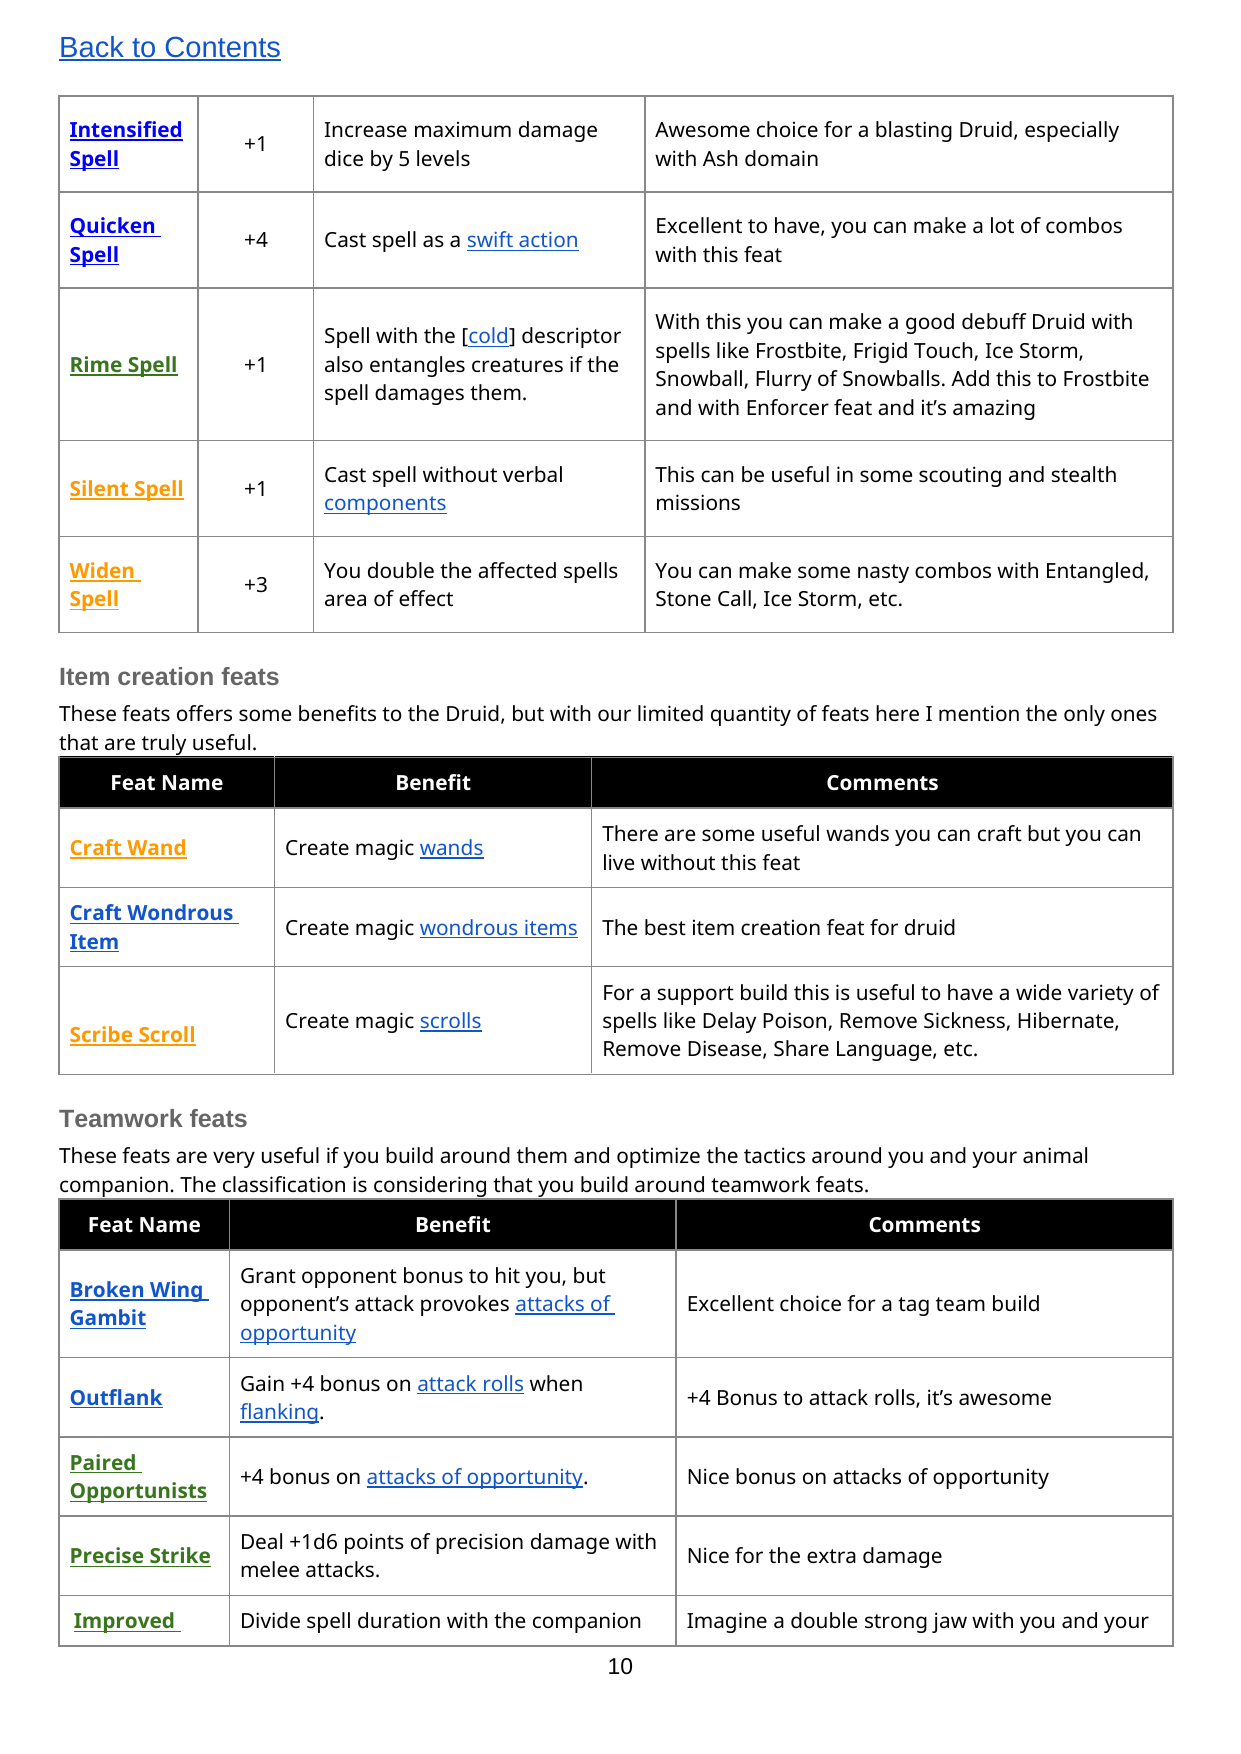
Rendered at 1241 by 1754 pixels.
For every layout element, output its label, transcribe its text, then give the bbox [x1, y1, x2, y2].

table_cell +1 [199, 441, 313, 536]
table_cell Excellent to have, you can make a lot of combos with this feat [646, 193, 1172, 287]
table_cell +1 [199, 289, 313, 440]
table_cell Create magic wands [275, 809, 591, 886]
table_cell Craft Wondrous Item [60, 888, 274, 966]
table_cell Broken Wing Gambit [60, 1251, 229, 1357]
table_cell +4 [199, 193, 313, 287]
table_header Benefit [230, 1200, 675, 1249]
table_header Comments [592, 758, 1172, 807]
subtitle Item creation feats [59, 662, 1181, 691]
table_cell Paired Opportunists [60, 1438, 229, 1515]
text These feats are very useful if you build around them and optimize the tactics around you and your animal companion. The classification is considering that you build around teamwork feats. [59, 1141, 1181, 1198]
table_cell Imagine a double strong jaw with you and your [677, 1596, 1172, 1645]
table_cell Quicken Spell [60, 193, 197, 287]
table_cell Scribe Scroll [60, 967, 274, 1073]
table_cell Rime Spell [60, 289, 197, 440]
table_cell +1 [199, 97, 313, 191]
table_cell Excellent choice for a tag team build [677, 1251, 1172, 1357]
table_cell Nice for the extra damage [677, 1517, 1172, 1594]
table_cell Deal +1d6 points of precision damage with melee attacks. [230, 1517, 675, 1594]
table_cell Cast spell as a swift action [314, 193, 644, 287]
table_cell Intensified Spell [60, 97, 197, 191]
table_cell +4 bonus on attacks of opportunity. [230, 1438, 675, 1515]
table_cell Precise Strike [60, 1517, 229, 1594]
table_cell Create magic wondrous items [275, 888, 591, 966]
text These feats offers some benefits to the Druid, but with our limited quantity of feats here I mention the only ones that are truly useful. [59, 699, 1181, 756]
table_header Feat Name [60, 1200, 229, 1249]
table_cell You double the affected spells area of effect [314, 537, 644, 632]
table_cell There are some useful wands you can craft but you can live without this feat [592, 809, 1172, 886]
table_cell Nice bonus on attacks of opportunity [677, 1438, 1172, 1515]
table_cell +3 [199, 537, 313, 632]
table_cell Grant opponent bonus to hit you, but opponent’s attack provokes attacks of opportunity [230, 1251, 675, 1357]
table_cell The best item creation feat for druid [592, 888, 1172, 966]
table_cell Silent Spell [60, 441, 197, 536]
subtitle Teamwork feats [59, 1104, 1181, 1133]
table_cell Gain +4 bonus on attack rolls when flanking. [230, 1358, 675, 1436]
table_header Feat Name [60, 758, 274, 807]
table_header Benefit [275, 758, 591, 807]
table_cell +4 Bonus to attack rolls, it’s awesome [677, 1358, 1172, 1436]
table_cell For a support build this is useful to have a wide variety of spells like Delay Poison, Remove Sickness, Hibernate, Remove Disease, Share Language, etc. [592, 967, 1172, 1073]
table_cell Spell with the [cold] descriptor also entangles creatures if the spell damages them. [314, 289, 644, 440]
table_cell Divide spell duration with the companion [230, 1596, 675, 1645]
table_cell Increase maximum damage dice by 5 levels [314, 97, 644, 191]
table_cell Create magic scrolls [275, 967, 591, 1073]
table_header Comments [677, 1200, 1172, 1249]
table_cell You can make some nasty combos with Entangled, Stone Call, Ice Storm, etc. [646, 537, 1172, 632]
table_cell Awesome choice for a blasting Druid, especially with Ash domain [646, 97, 1172, 191]
table_cell Craft Wand [60, 809, 274, 886]
table_cell Outflank [60, 1358, 229, 1436]
table_cell Widen Spell [60, 537, 197, 632]
table_cell Cast spell without verbal components [314, 441, 644, 536]
table_cell With this you can make a good debuff Druid with spells like Frostbite, Frigid Touch, Ice Storm, Snowball, Flurry of Snowballs. Add this to Frostbite and with Enforcer feat and it’s amazing [646, 289, 1172, 440]
table_cell Improved [60, 1596, 229, 1645]
table_cell This can be useful in some scouting and stealth missions [646, 441, 1172, 536]
